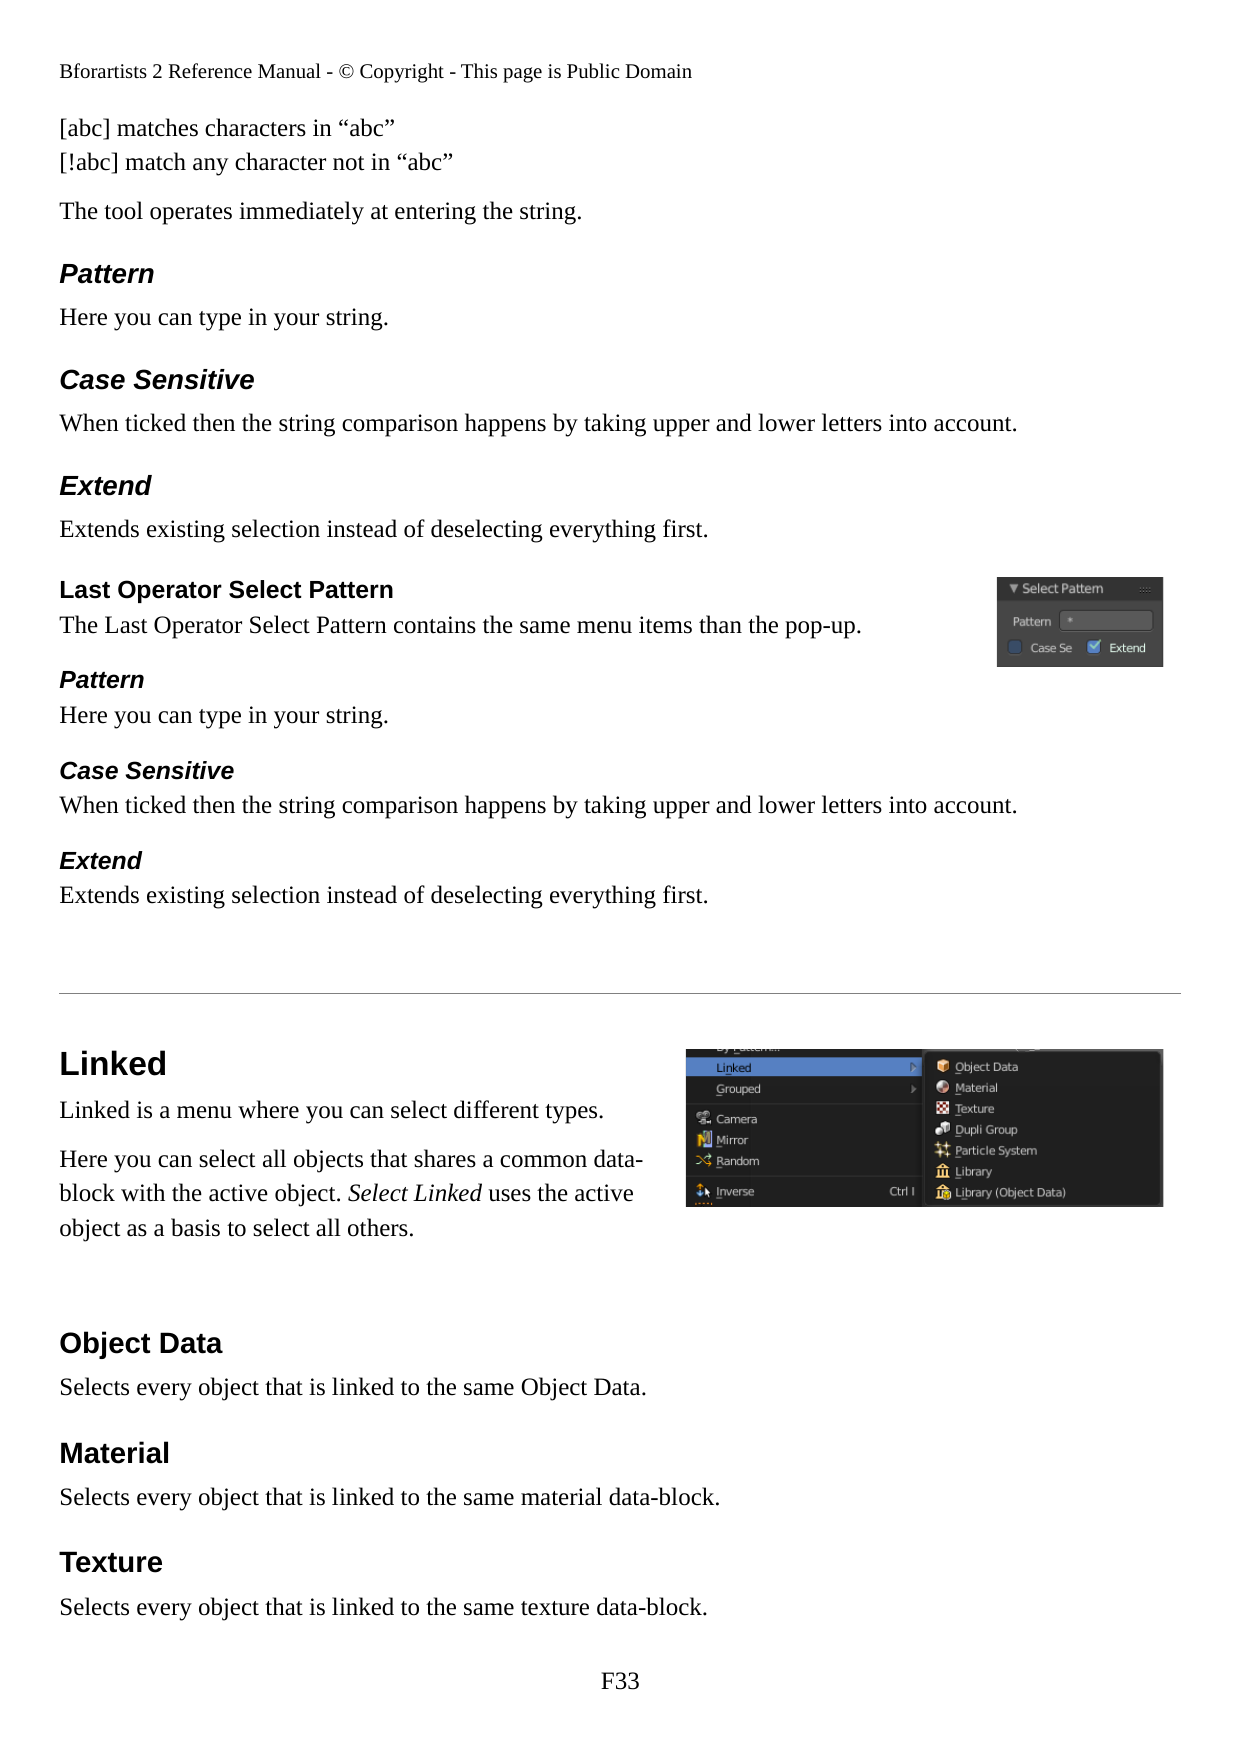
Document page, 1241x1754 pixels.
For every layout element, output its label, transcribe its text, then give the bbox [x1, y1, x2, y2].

subtitle Case Sensitive [59, 756, 1181, 784]
subtitle Last Operator Select Pattern [59, 576, 1181, 604]
text Here you can type in your string. [59, 700, 1181, 729]
text Selects every object that is linked to the same Object Data. [59, 1372, 1181, 1401]
text [abc] matches characters in “abc” [!abc] match any character not in “abc” [59, 113, 1181, 176]
subtitle Extend [59, 469, 1181, 501]
subtitle Object Data [59, 1326, 1181, 1359]
text Extends existing selection instead of deselecting everything first. [59, 881, 1181, 909]
text Selects every object that is linked to the same material data-block. [59, 1482, 1181, 1511]
text Linked is a menu where you can select different types. [59, 1095, 685, 1124]
text Here you can select all objects that shares a common data-block with the active object. Select Linked uses the active object as a basis to select all others. [59, 1144, 1181, 1242]
subtitle Case Sensitive [59, 364, 1181, 396]
subtitle Pattern [59, 258, 1181, 289]
subtitle Linked [59, 1044, 1181, 1082]
text When ticked then the string comparison happens by taking upper and lower letters into account. [59, 791, 1181, 819]
picture [996, 577, 1164, 667]
text The tool operates immediately at entering the string. [59, 196, 1181, 225]
subtitle Extend [59, 846, 1181, 874]
text Extends existing selection instead of deselecting everything first. [59, 514, 1181, 543]
text The Last Operator Select Pattern contains the same menu items than the pop-up. [59, 610, 996, 639]
subtitle Material [59, 1436, 1181, 1469]
subtitle Texture [59, 1545, 1181, 1579]
text Selects every object that is linked to the same texture data-block. [59, 1592, 1181, 1620]
subtitle Pattern [59, 666, 1181, 694]
text When ticked then the string comparison happens by taking upper and lower letters into account. [59, 408, 1181, 437]
text Here you can type in your string. [59, 302, 1181, 331]
picture [685, 1049, 1164, 1207]
